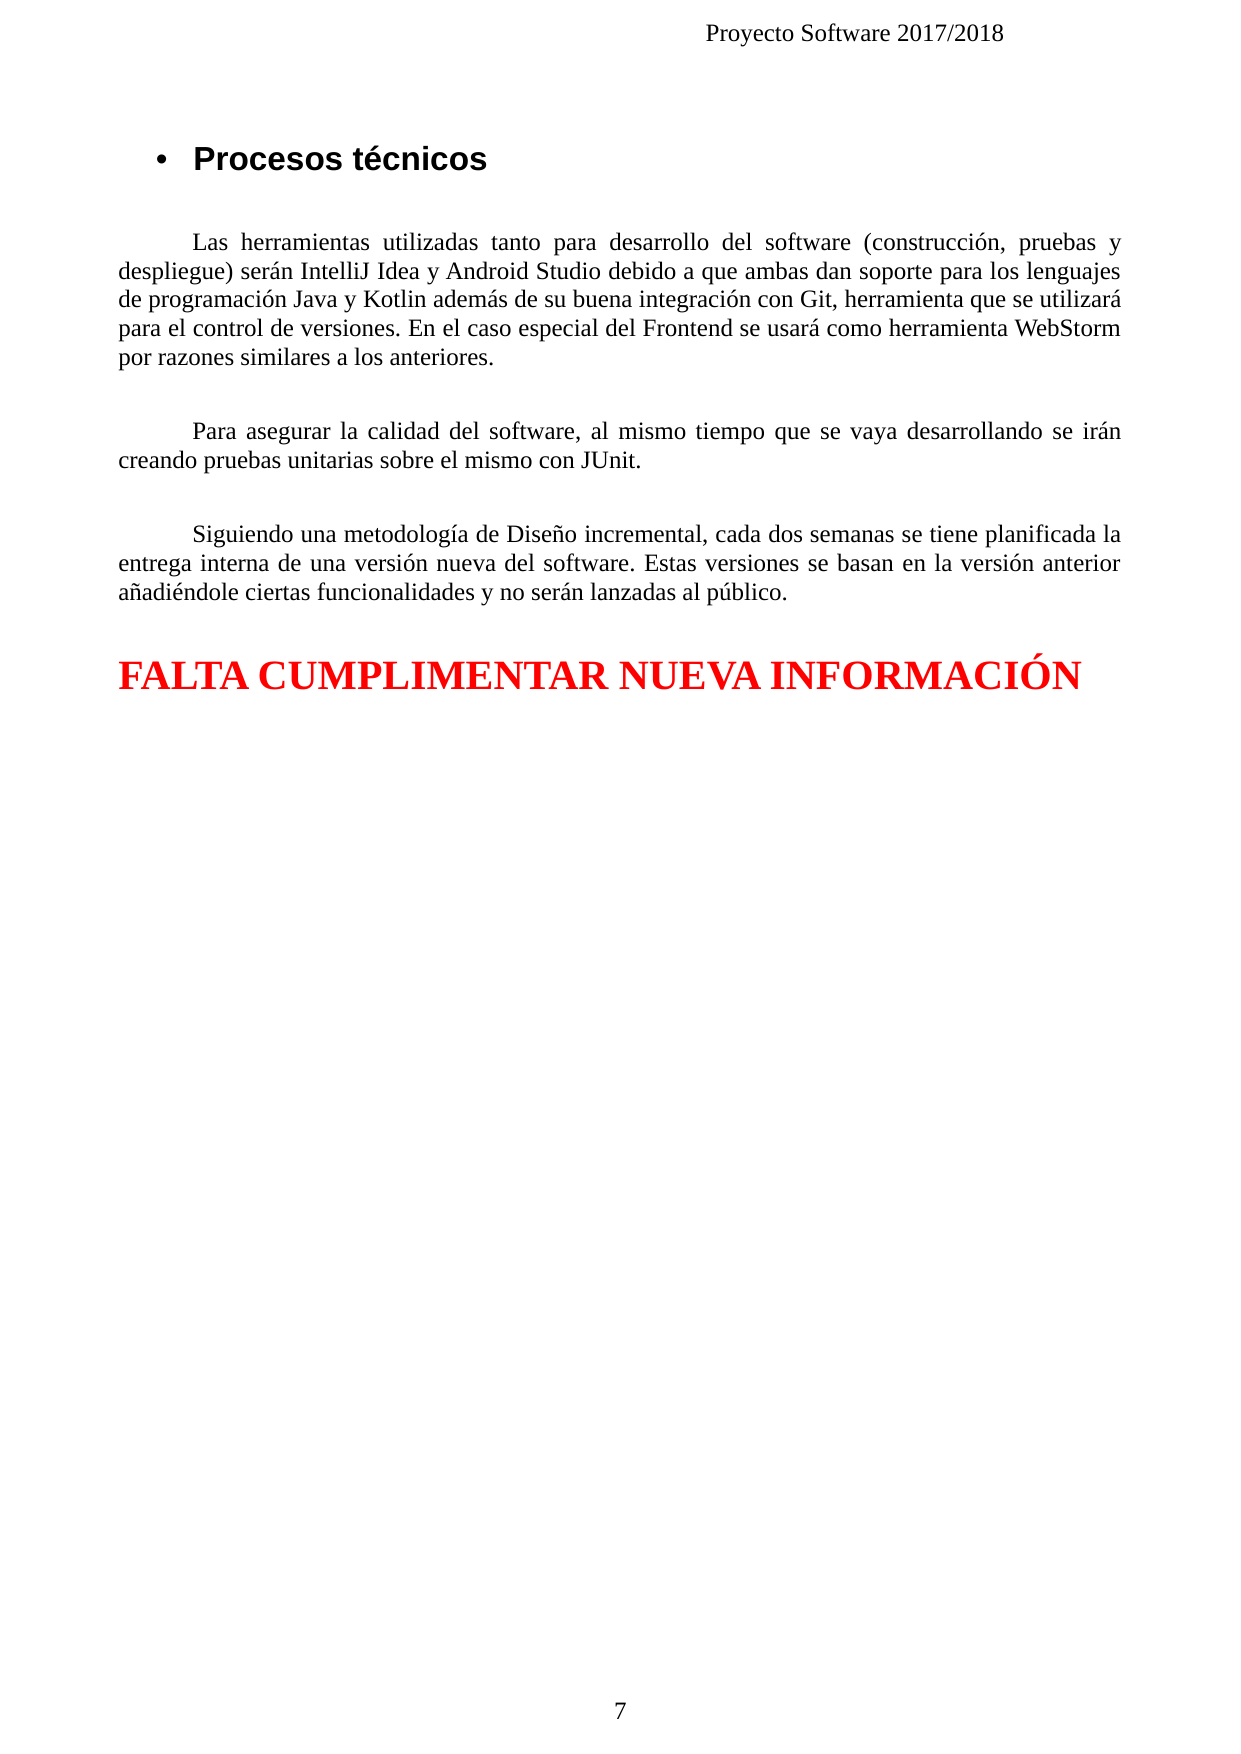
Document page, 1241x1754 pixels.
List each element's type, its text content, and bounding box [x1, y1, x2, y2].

text FALTA CUMPLIMENTAR NUEVA INFORMACIÓN [118, 651, 1122, 699]
text Para asegurar la calidad del software, al mismo tiempo que se vaya desarrollando se irán creando pruebas unitarias sobre el mismo con JUnit. [118, 416, 1122, 474]
text Las herramientas utilizadas tanto para desarrollo del software (construcción, pruebas y despliegue) serán IntelliJ Idea y Android Studio debido a que ambas dan soporte para los lenguajes de programación Java y Kotlin además de su buena integración con Git, herramienta que se utilizará para el control de versiones. En el caso especial del Frontend se usará como herramienta WebStorm por razones similares a los anteriores. [118, 227, 1122, 371]
text Siguiendo una metodología de Diseño incremental, cada dos semanas se tiene planificada la entrega interna de una versión nueva del software. Estas versiones se basan en la versión anterior añadiéndole ciertas funcionalidades y no serán lanzadas al público. [118, 519, 1122, 605]
subtitle Procesos técnicos [156, 139, 1122, 177]
